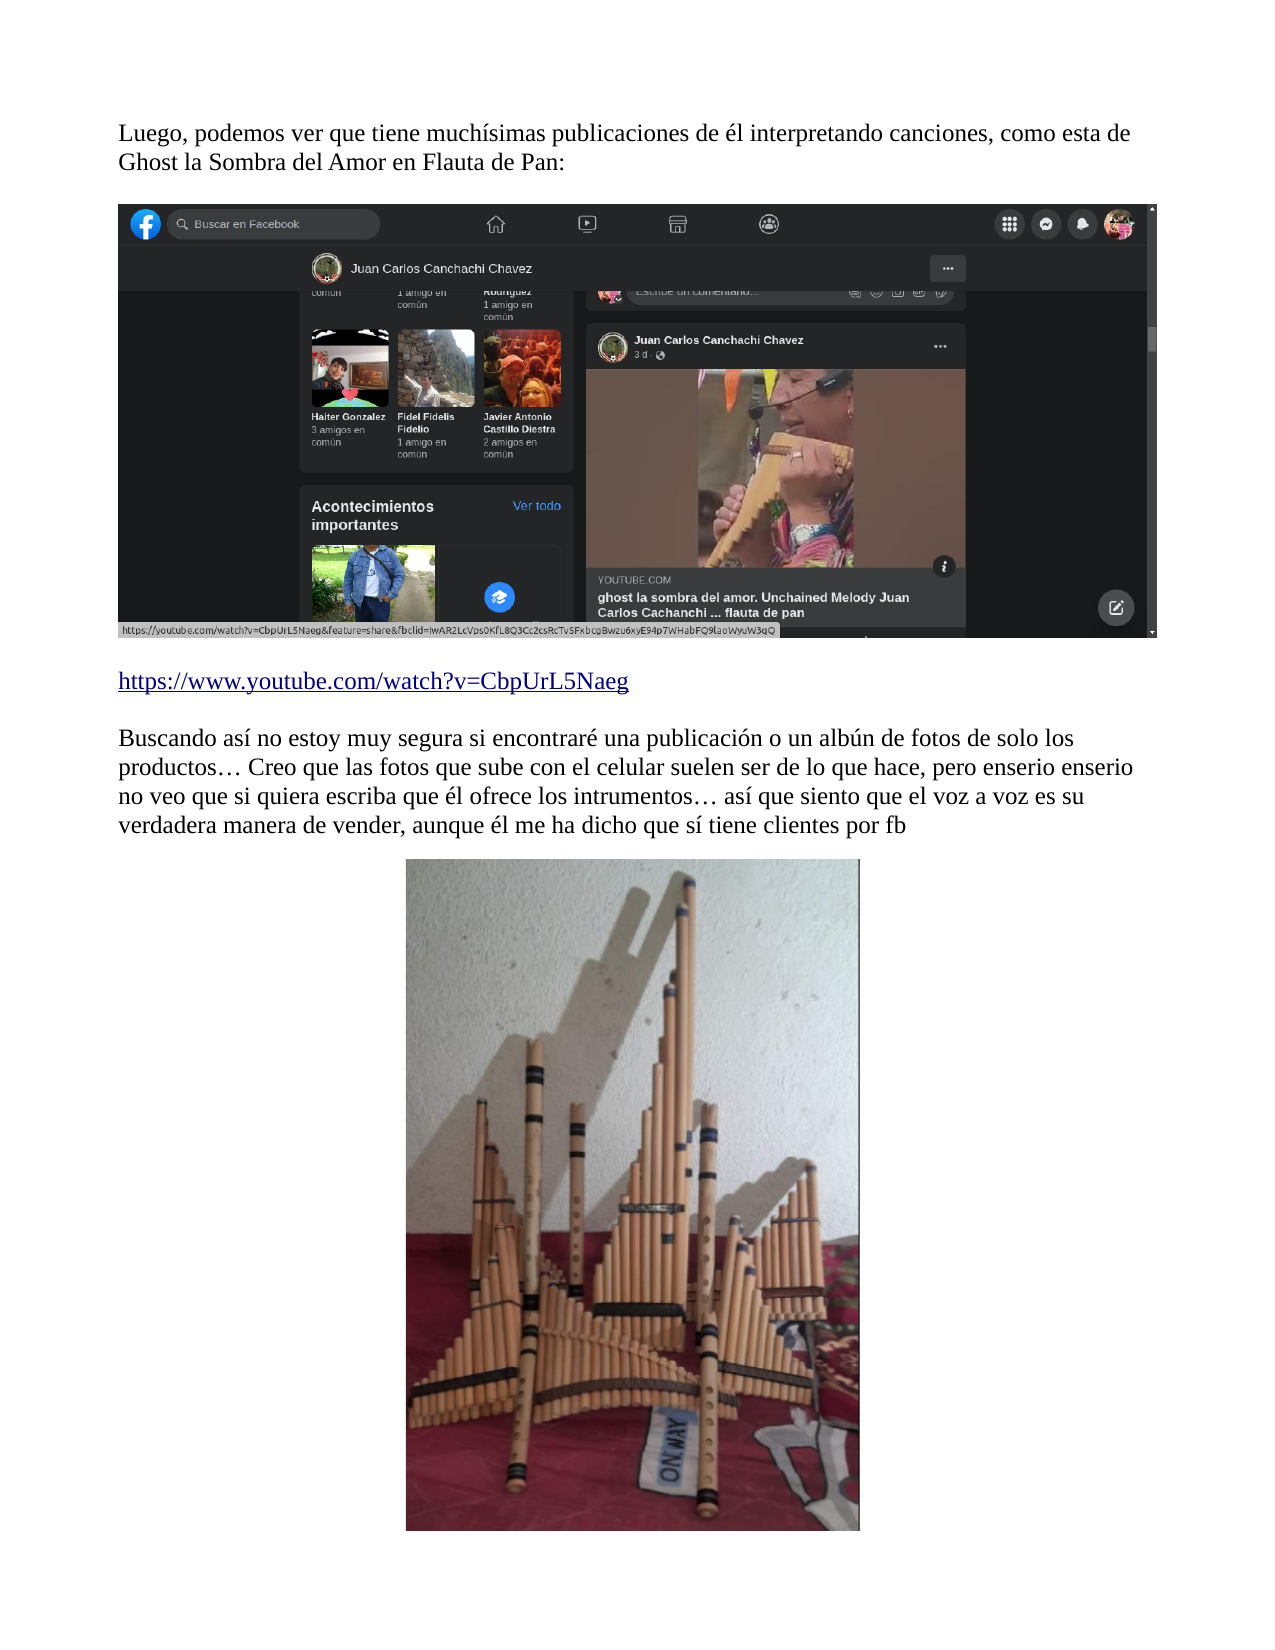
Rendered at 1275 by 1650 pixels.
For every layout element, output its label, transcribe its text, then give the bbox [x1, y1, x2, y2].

picture [118, 204, 1157, 638]
text https://www.youtube.com/watch?v=CbpUrL5Naeg [118, 666, 1157, 695]
picture [405, 859, 860, 1531]
text Buscando así no estoy muy segura si encontraré una publicación o un albún de fotos de solo los productos… Creo que las fotos que sube con el celular suelen ser de lo que hace, pero enserio enserio no veo que si quiera escriba que él ofrece los intrumentos… así que siento que el voz a voz es su verdadera manera de vender, aunque él me ha dicho que sí tiene clientes por fb [118, 723, 1157, 838]
text Luego, podemos ver que tiene muchísimas publicaciones de él interpretando canciones, como esta de Ghost la Sombra del Amor en Flauta de Pan: [118, 118, 1157, 176]
